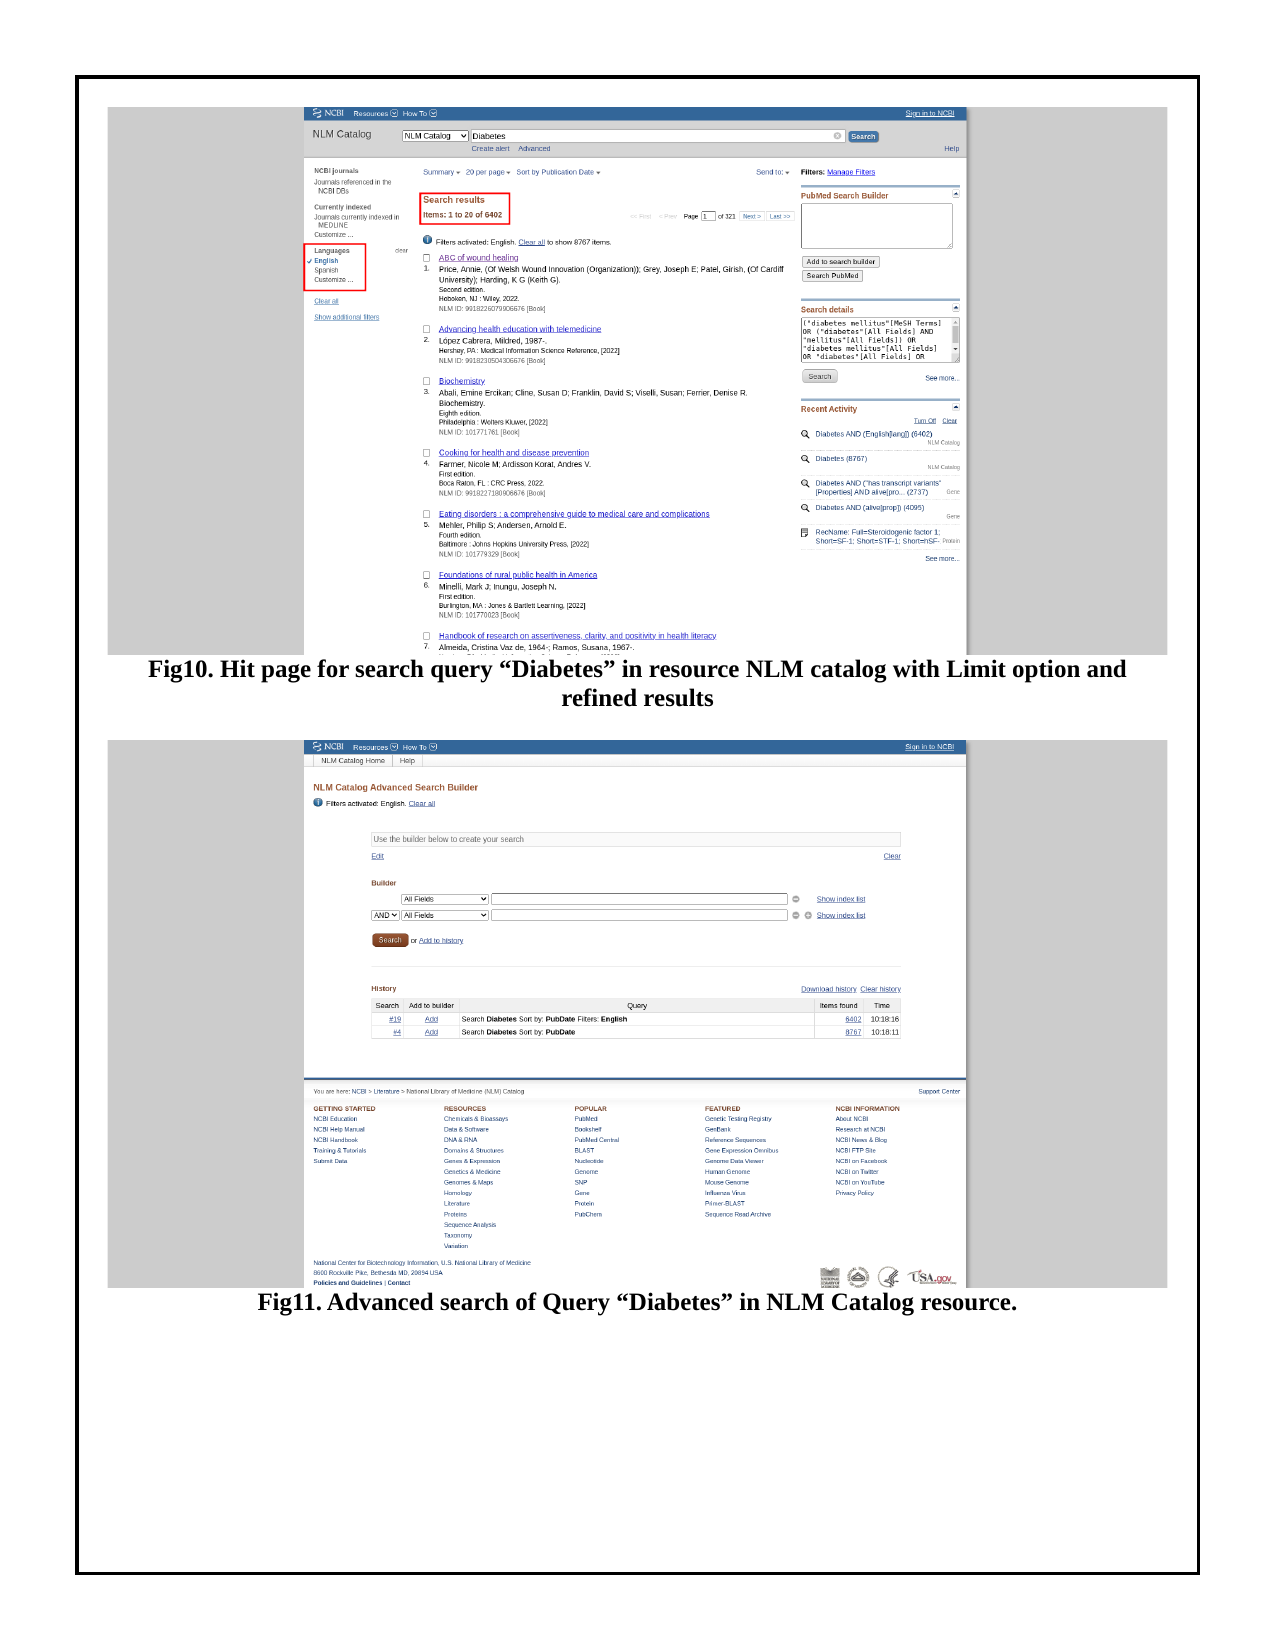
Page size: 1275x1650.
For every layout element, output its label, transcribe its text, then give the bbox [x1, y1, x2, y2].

picture [107, 107, 1168, 655]
text Fig11. Advanced search of Query “Diabetes” in NLM Catalog resource. [108, 1288, 1167, 1316]
text Fig10. Hit page for search query “Diabetes” in resource NLM catalog with Limit option and refined results [108, 655, 1167, 712]
picture [107, 740, 1168, 1288]
